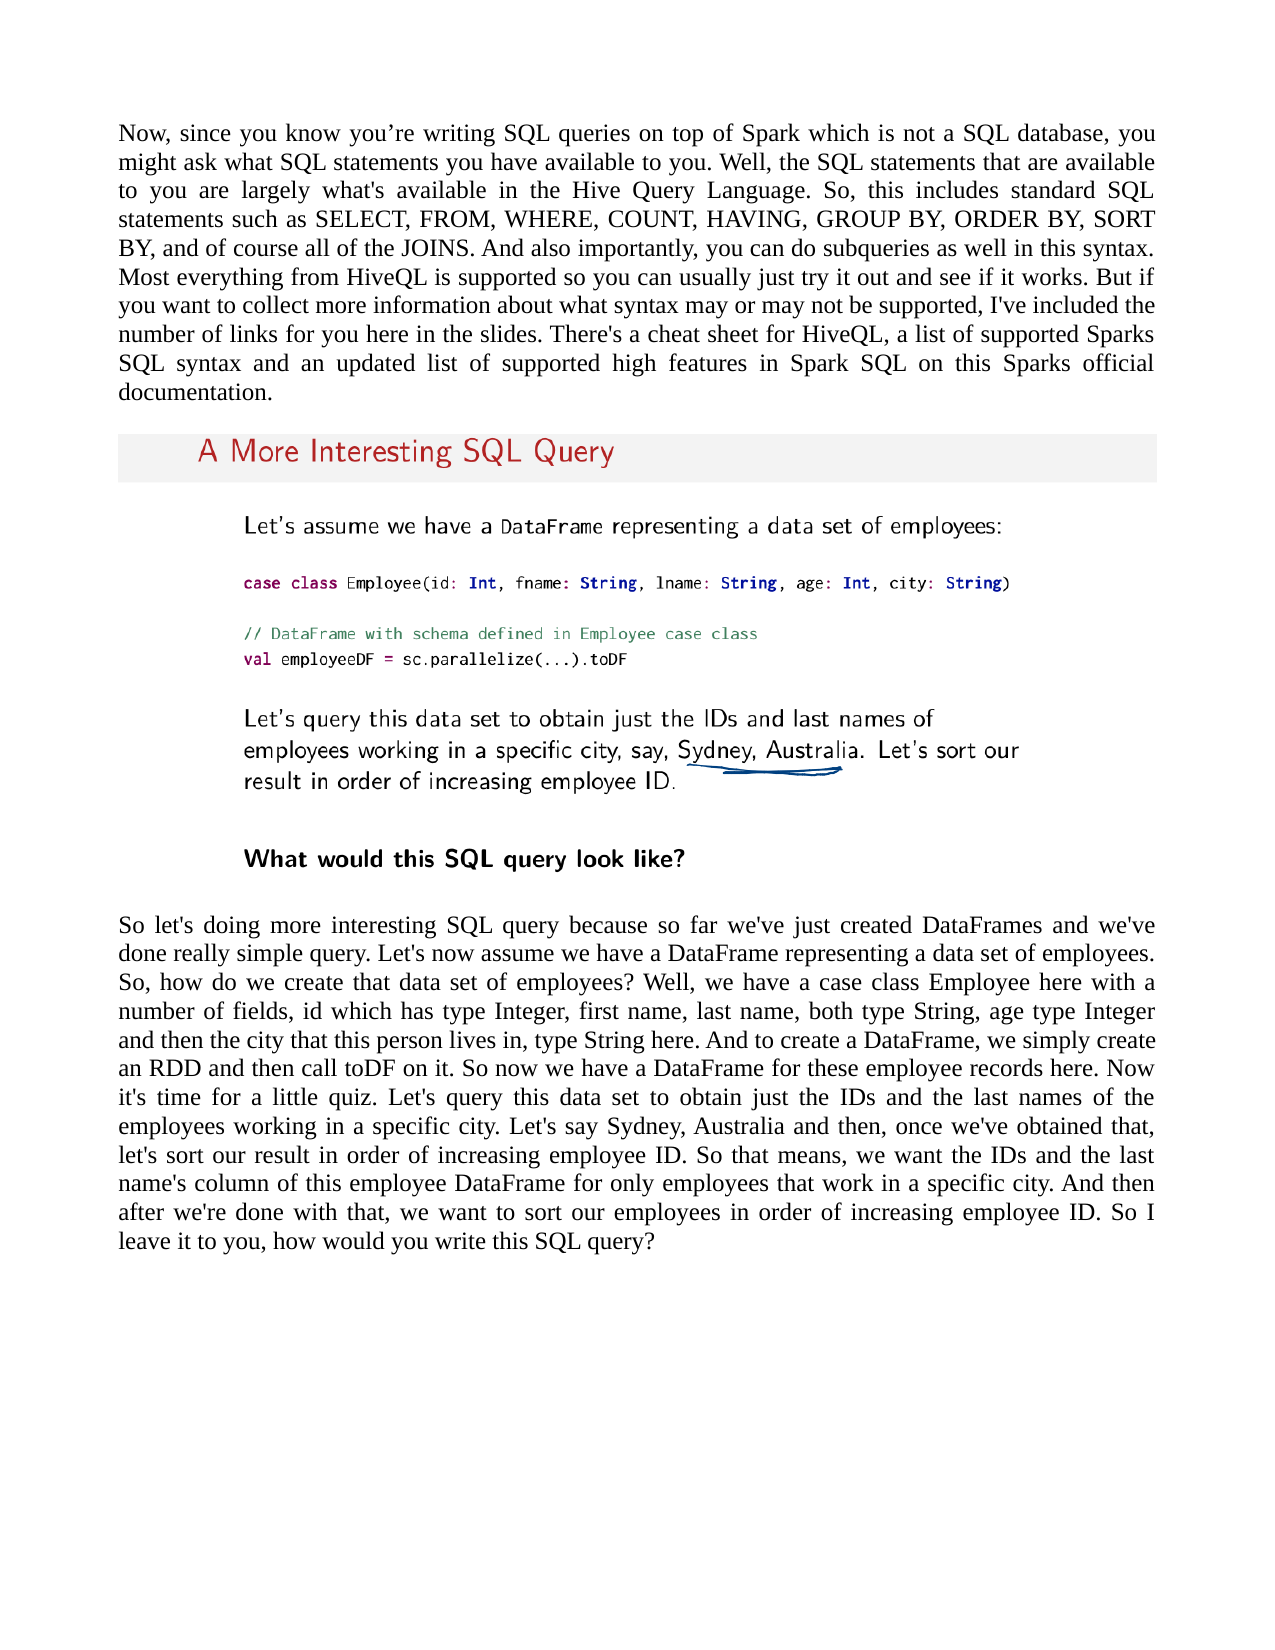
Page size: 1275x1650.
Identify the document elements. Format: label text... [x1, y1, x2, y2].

text Now, since you know you’re writing SQL queries on top of Spark which is not a SQL database, you might ask what SQL statements you have available to you. Well, the SQL statements that are available to you are largely what's available in the Hive Query Language. So, this includes standard SQL statements such as SELECT, FROM, WHERE, COUNT, HAVING, GROUP BY, ORDER BY, SORT BY, and of course all of the JOINS. And also importantly, you can do subqueries as well in this syntax. Most everything from HiveQL is supported so you can usually just try it out and see if it works. But if you want to collect more information about what syntax may or may not be supported, I've included the number of links for you here in the slides. There's a cheat sheet for HiveQL, a list of supported Sparks SQL syntax and an updated list of supported high features in Spark SQL on this Sparks official documentation. [118, 118, 1157, 406]
picture [118, 434, 1157, 881]
text So let's doing more interesting SQL query because so far we've just created DataFrames and we've done really simple query. Let's now assume we have a DataFrame representing a data set of employees. So, how do we create that data set of employees? Well, we have a case class Employee here with a number of fields, id which has type Integer, first name, last name, both type String, age type Integer and then the city that this person lives in, type String here. And to create a DataFrame, we simply create an RDD and then call toDF on it. So now we have a DataFrame for these employee records here. Now it's time for a little quiz. Let's query this data set to obtain just the IDs and the last names of the employees working in a specific city. Let's say Sydney, Australia and then, once we've obtained that, let's sort our result in order of increasing employee ID. So that means, we want the IDs and the last name's column of this employee DataFrame for only employees that work in a specific city. And then after we're done with that, we want to sort our employees in order of increasing employee ID. So I leave it to you, how would you write this SQL query? [118, 910, 1157, 1255]
